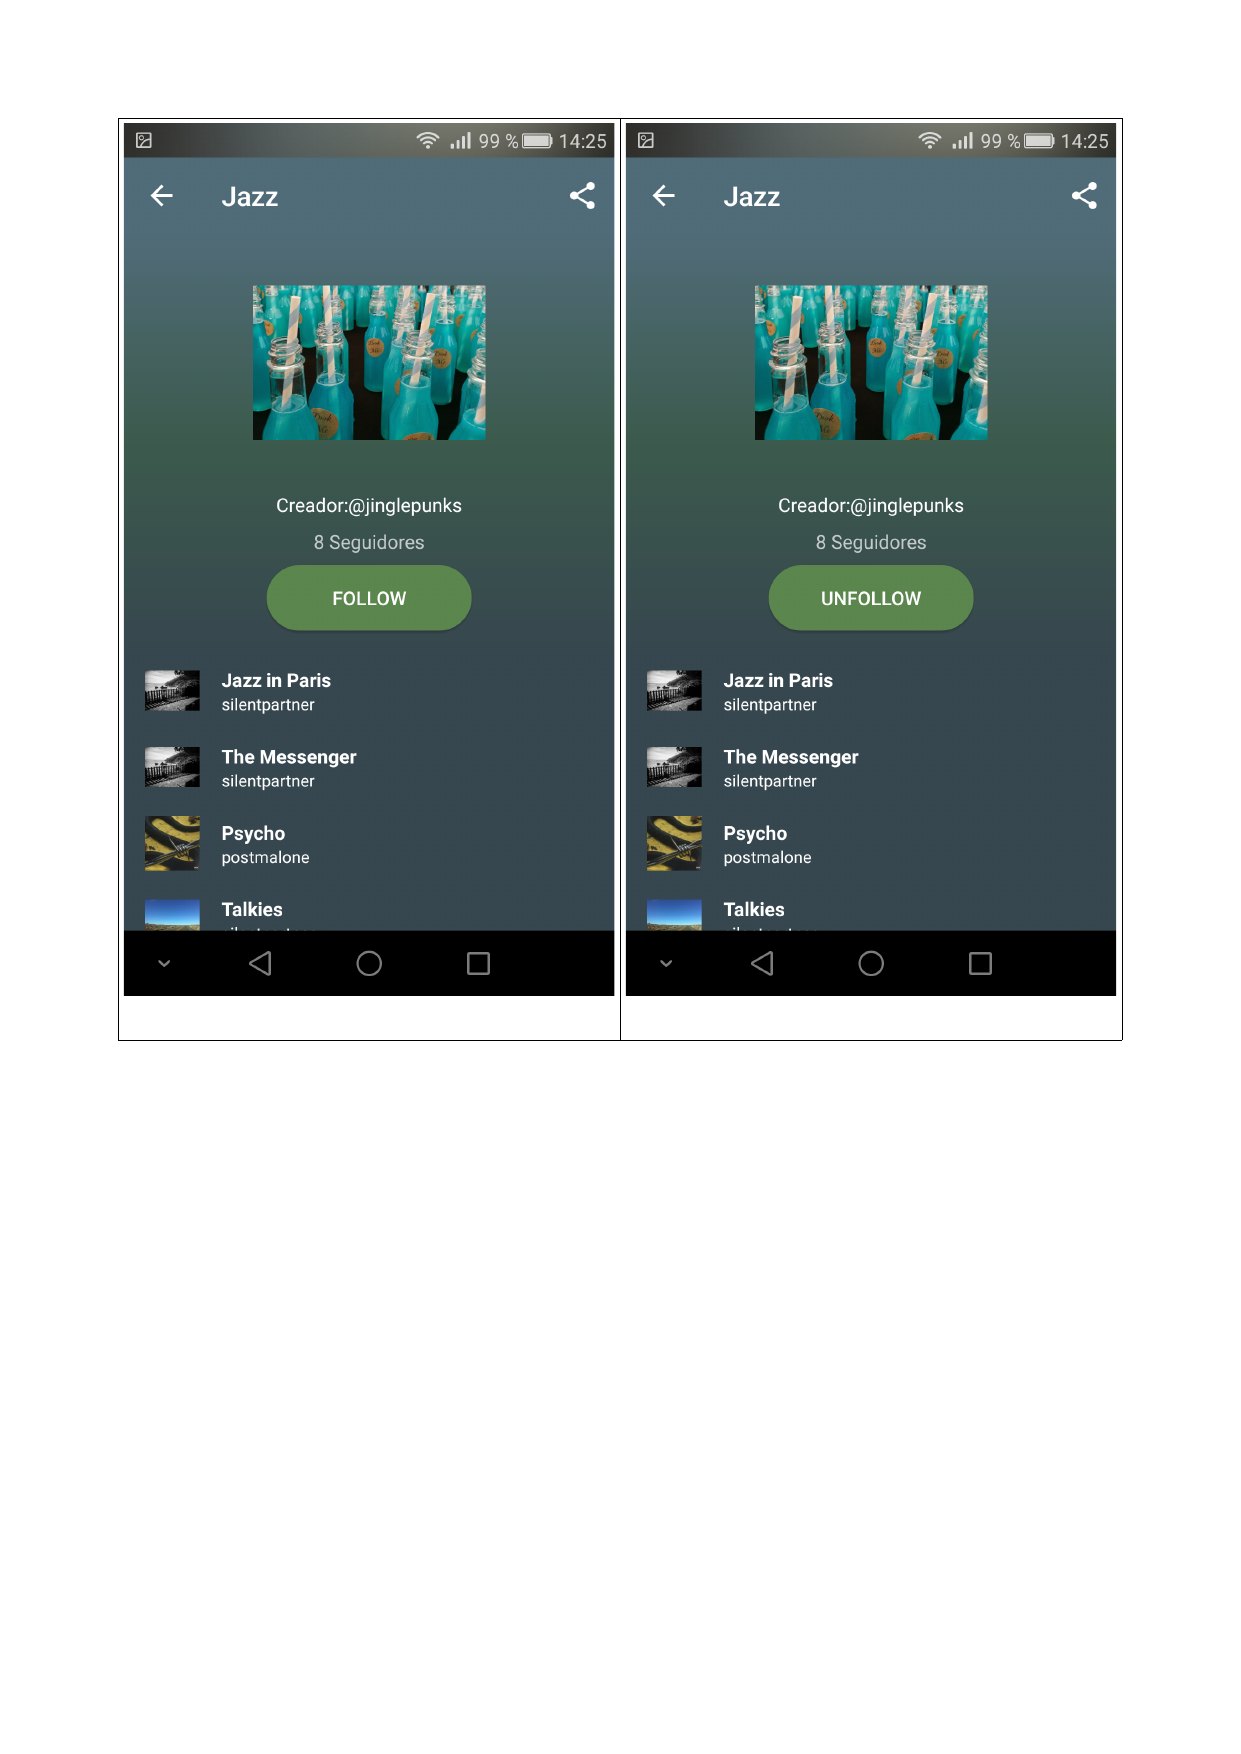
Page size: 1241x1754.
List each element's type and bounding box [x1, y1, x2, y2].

table_header [621, 119, 1122, 1040]
picture [625, 123, 1117, 996]
table_header [119, 119, 620, 1040]
picture [123, 123, 615, 996]
